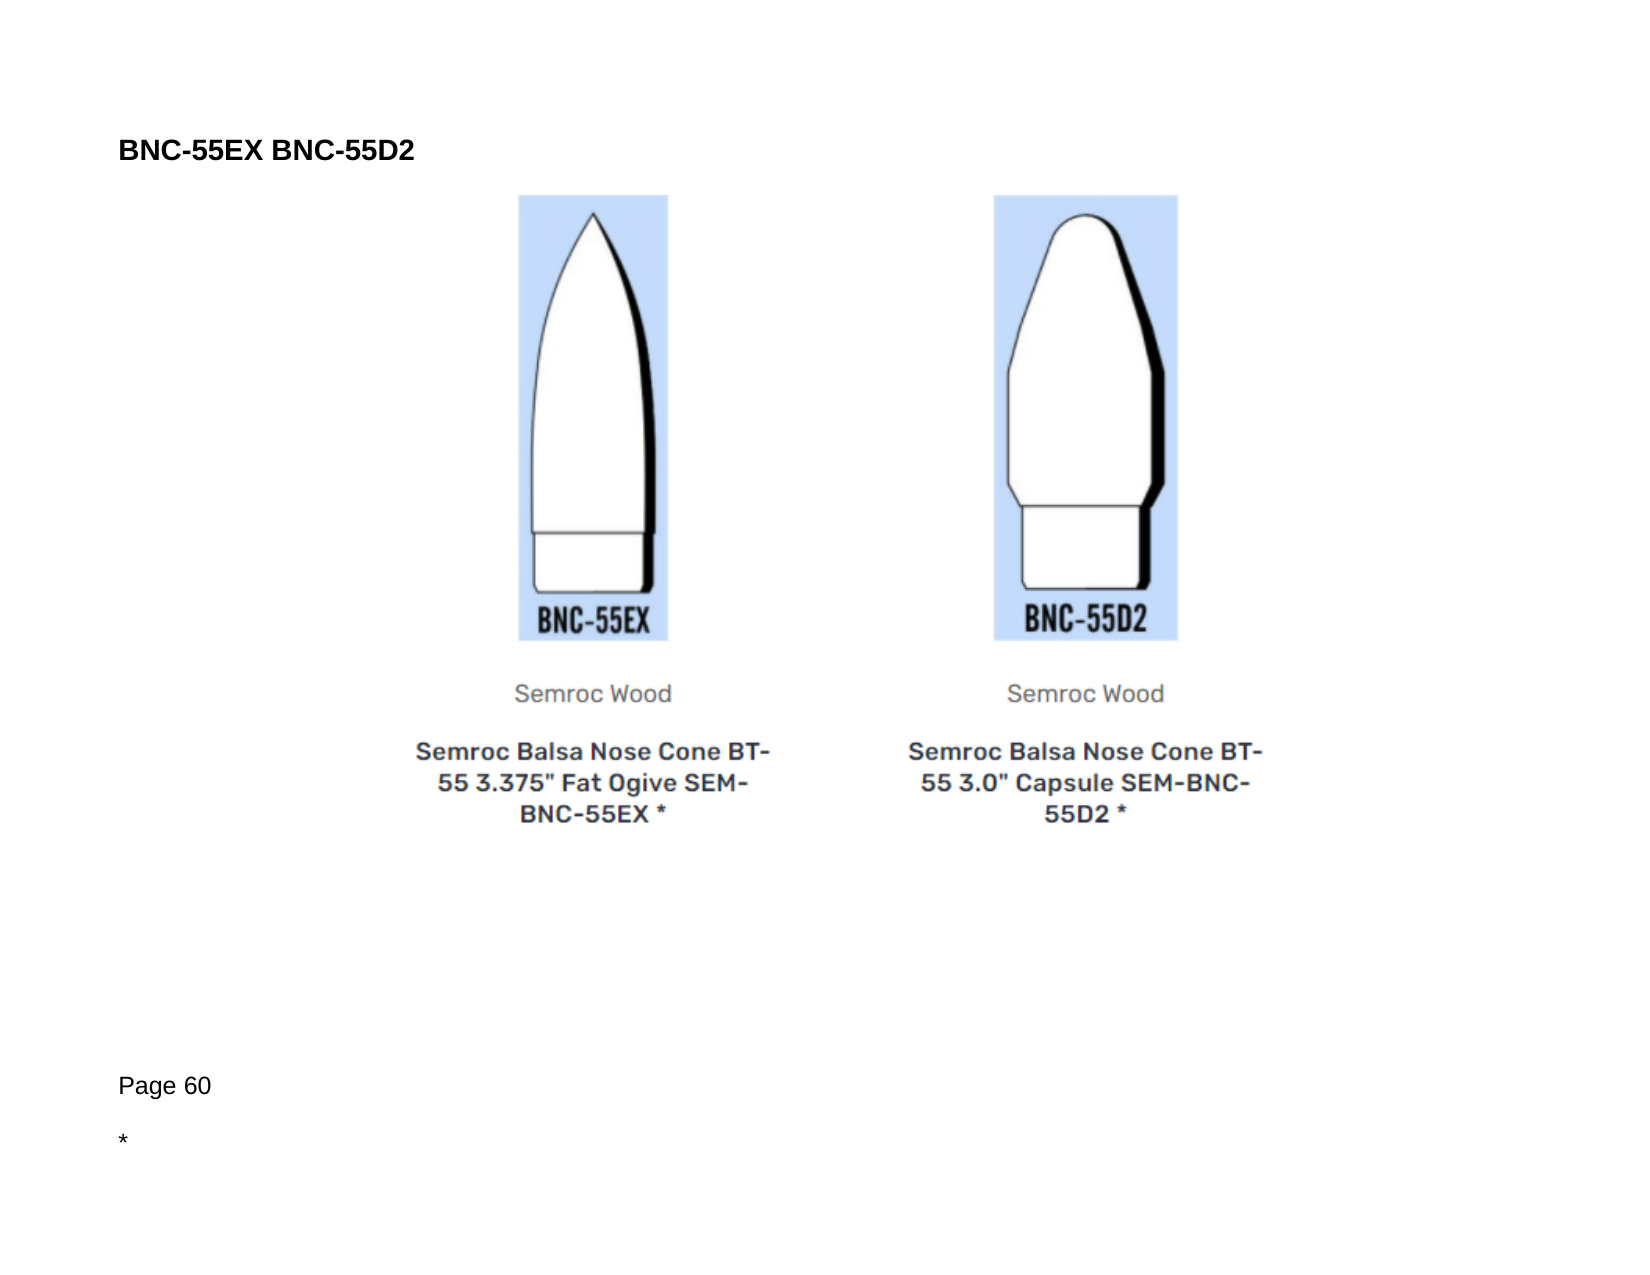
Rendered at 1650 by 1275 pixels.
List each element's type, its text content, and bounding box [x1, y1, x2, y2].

picture [359, 178, 1291, 851]
subtitle BNC-55EX BNC-55D2 [118, 133, 1532, 166]
